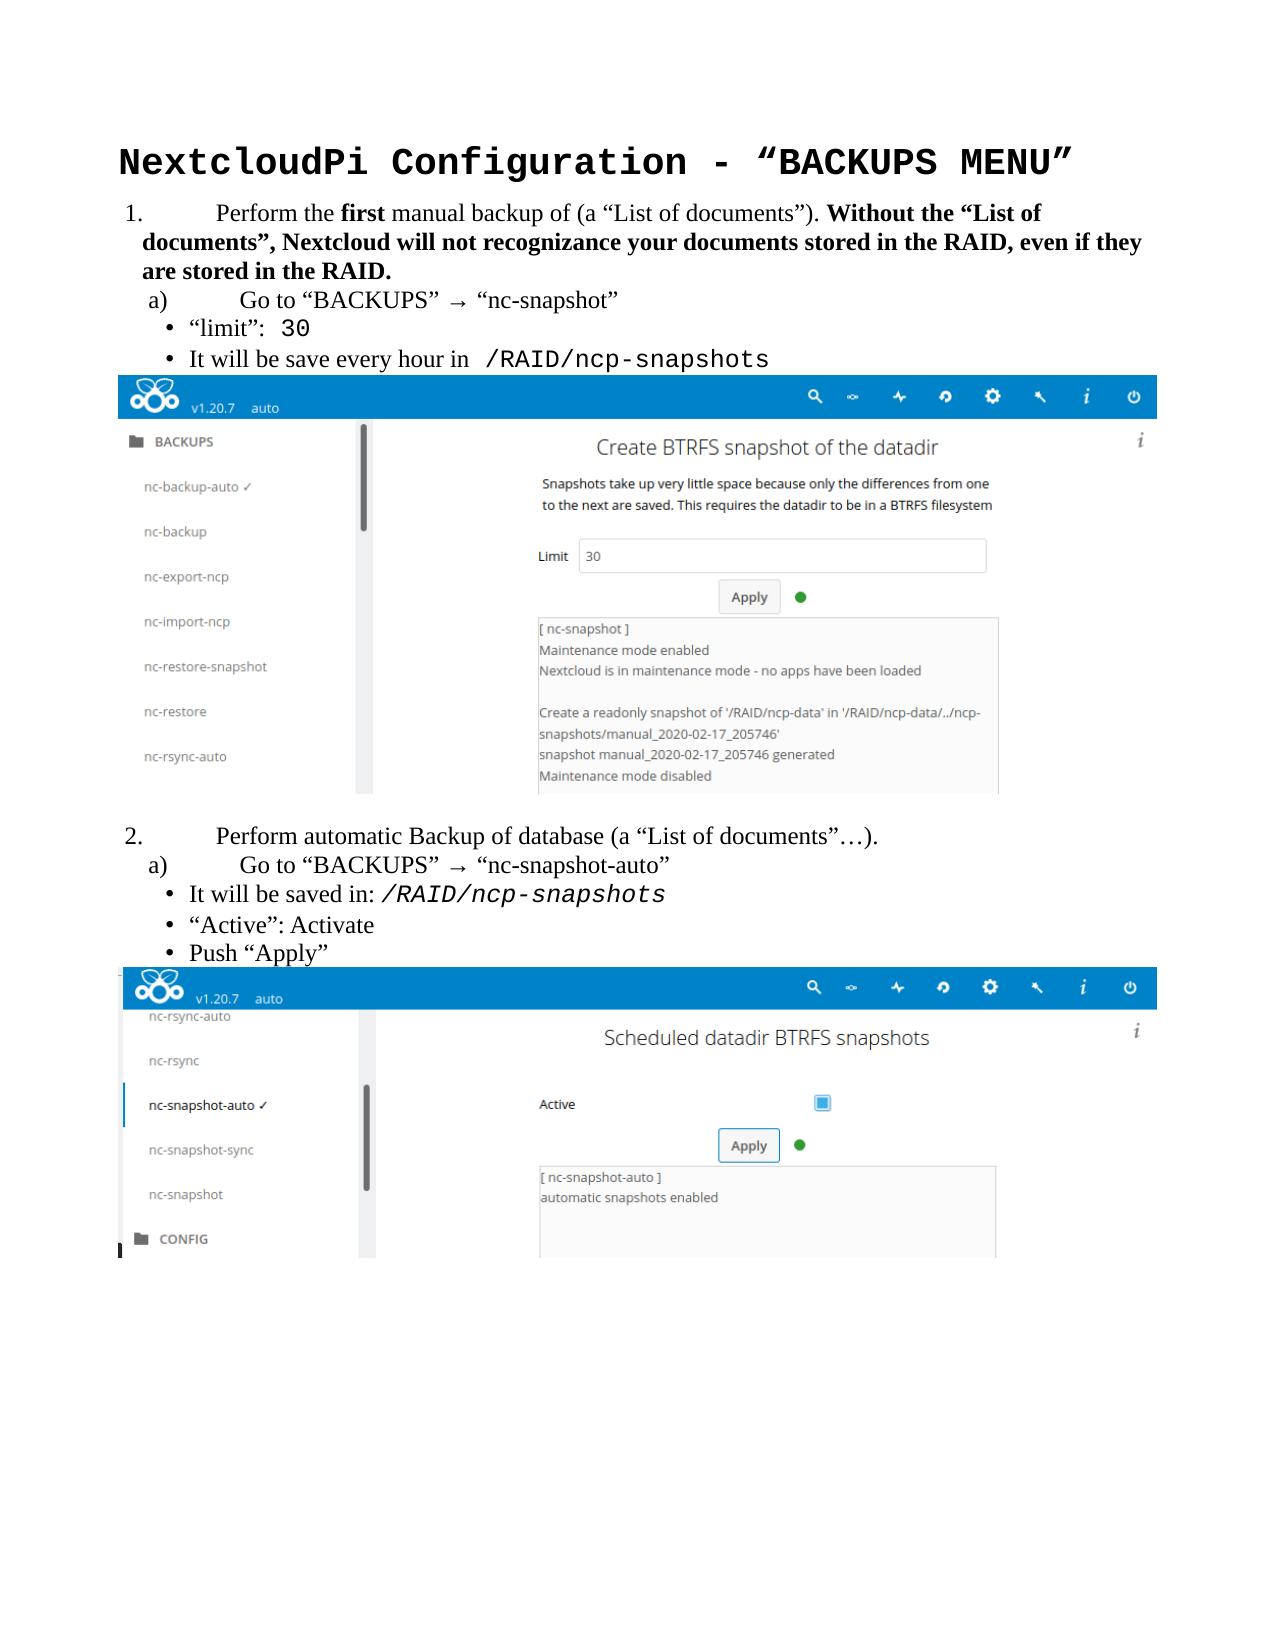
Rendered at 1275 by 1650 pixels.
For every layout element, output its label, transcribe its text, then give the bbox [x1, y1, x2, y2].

list It will be save every hour in /RAID/ncp-snapshots [165, 344, 1157, 375]
list Perform automatic Backup of database (a “List of documents”…). [118, 821, 1157, 850]
list “Active”: Activate [165, 910, 1157, 938]
list Go to “BACKUPS” → “nc-snapshot” [142, 285, 1157, 313]
picture [118, 967, 1157, 1258]
list Push “Apply” [165, 938, 1157, 967]
picture [118, 375, 1157, 794]
list Perform the first manual backup of (a “List of documents”). Without the “List of documents”, Nextcloud will not recognizance your documents stored in the RAID, even if they are stored in the RAID. [118, 198, 1157, 285]
list It will be saved in: /RAID/ncp-snapshots [165, 879, 1157, 910]
list Go to “BACKUPS” → “nc-snapshot-auto” [142, 850, 1157, 879]
list “limit”: 30 [165, 313, 1157, 344]
subtitle NextcloudPi Configuration - “BACKUPS MENU” [118, 143, 1157, 186]
